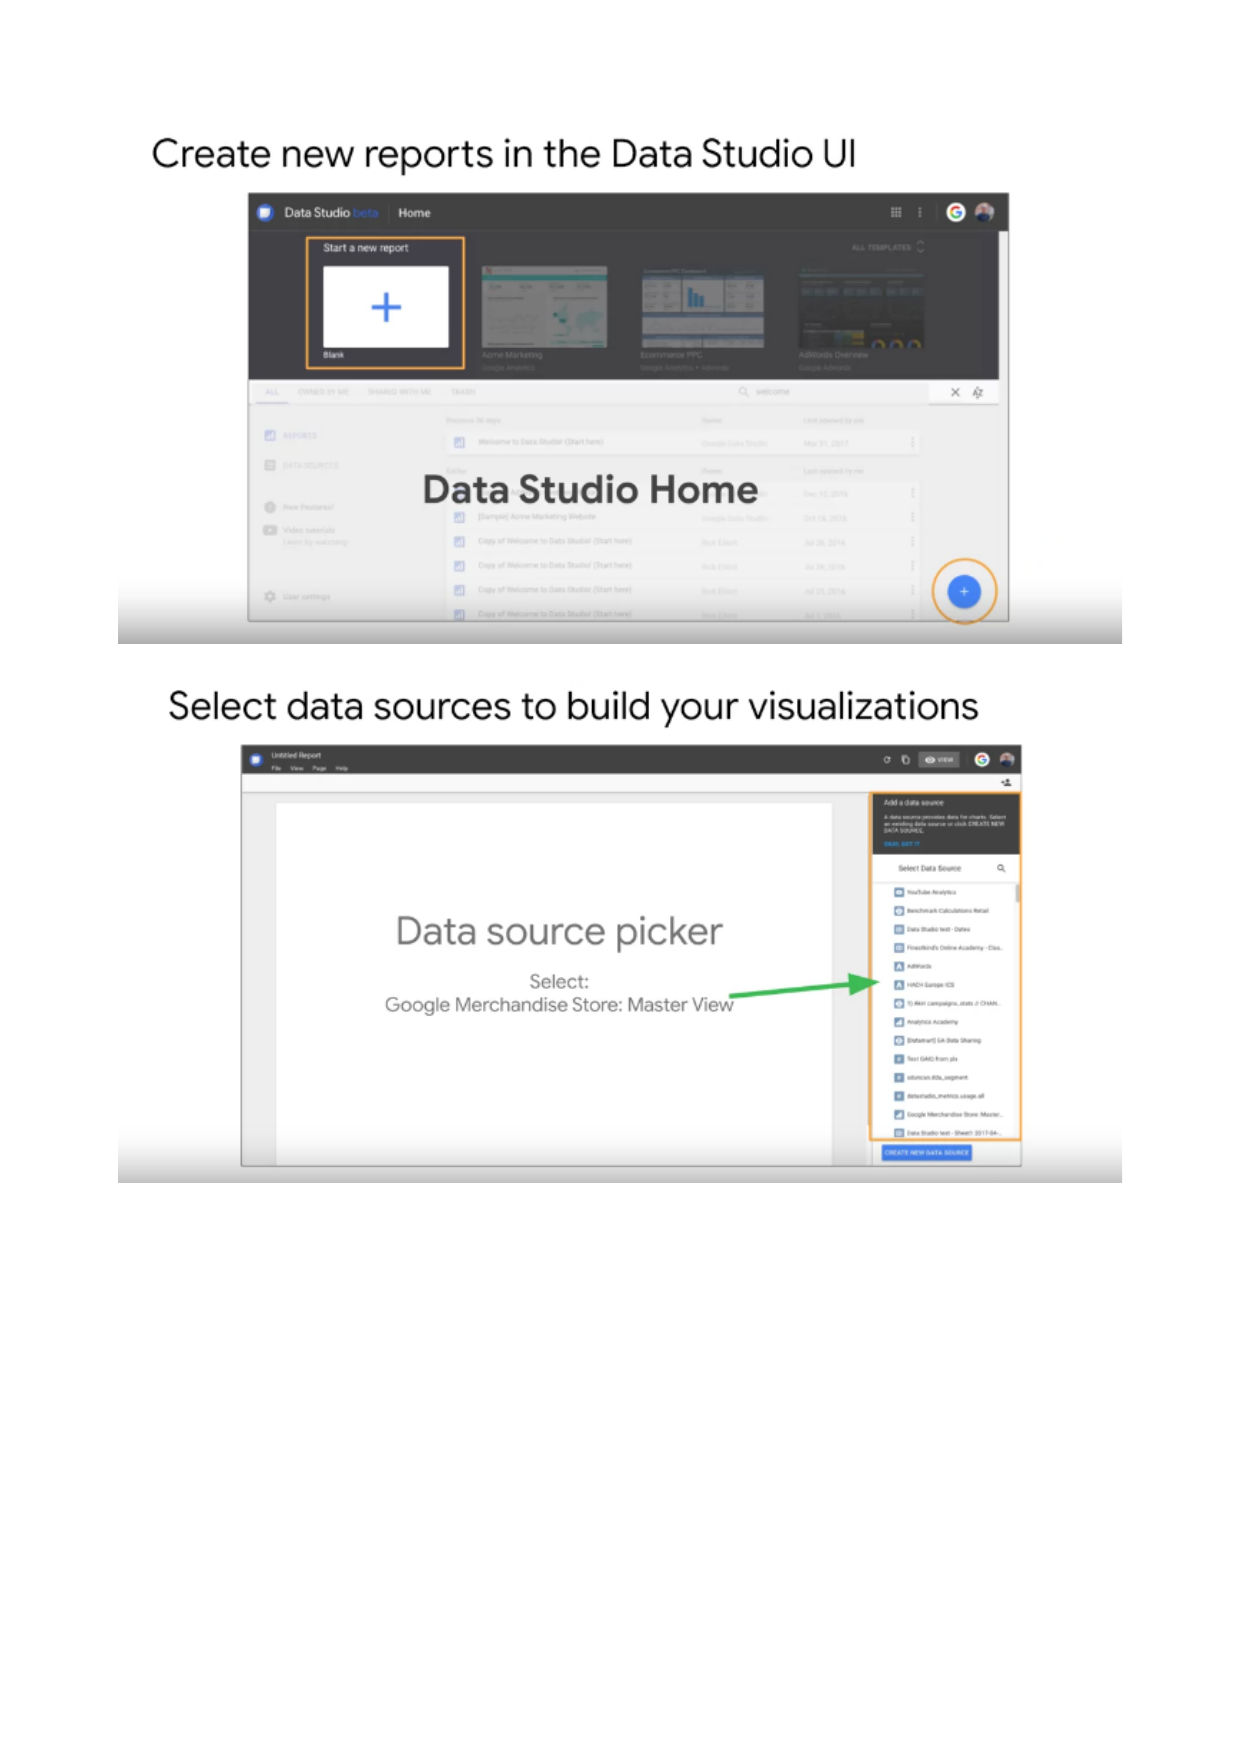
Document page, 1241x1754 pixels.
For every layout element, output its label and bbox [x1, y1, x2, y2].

picture [118, 118, 1123, 644]
picture [118, 672, 1123, 1183]
